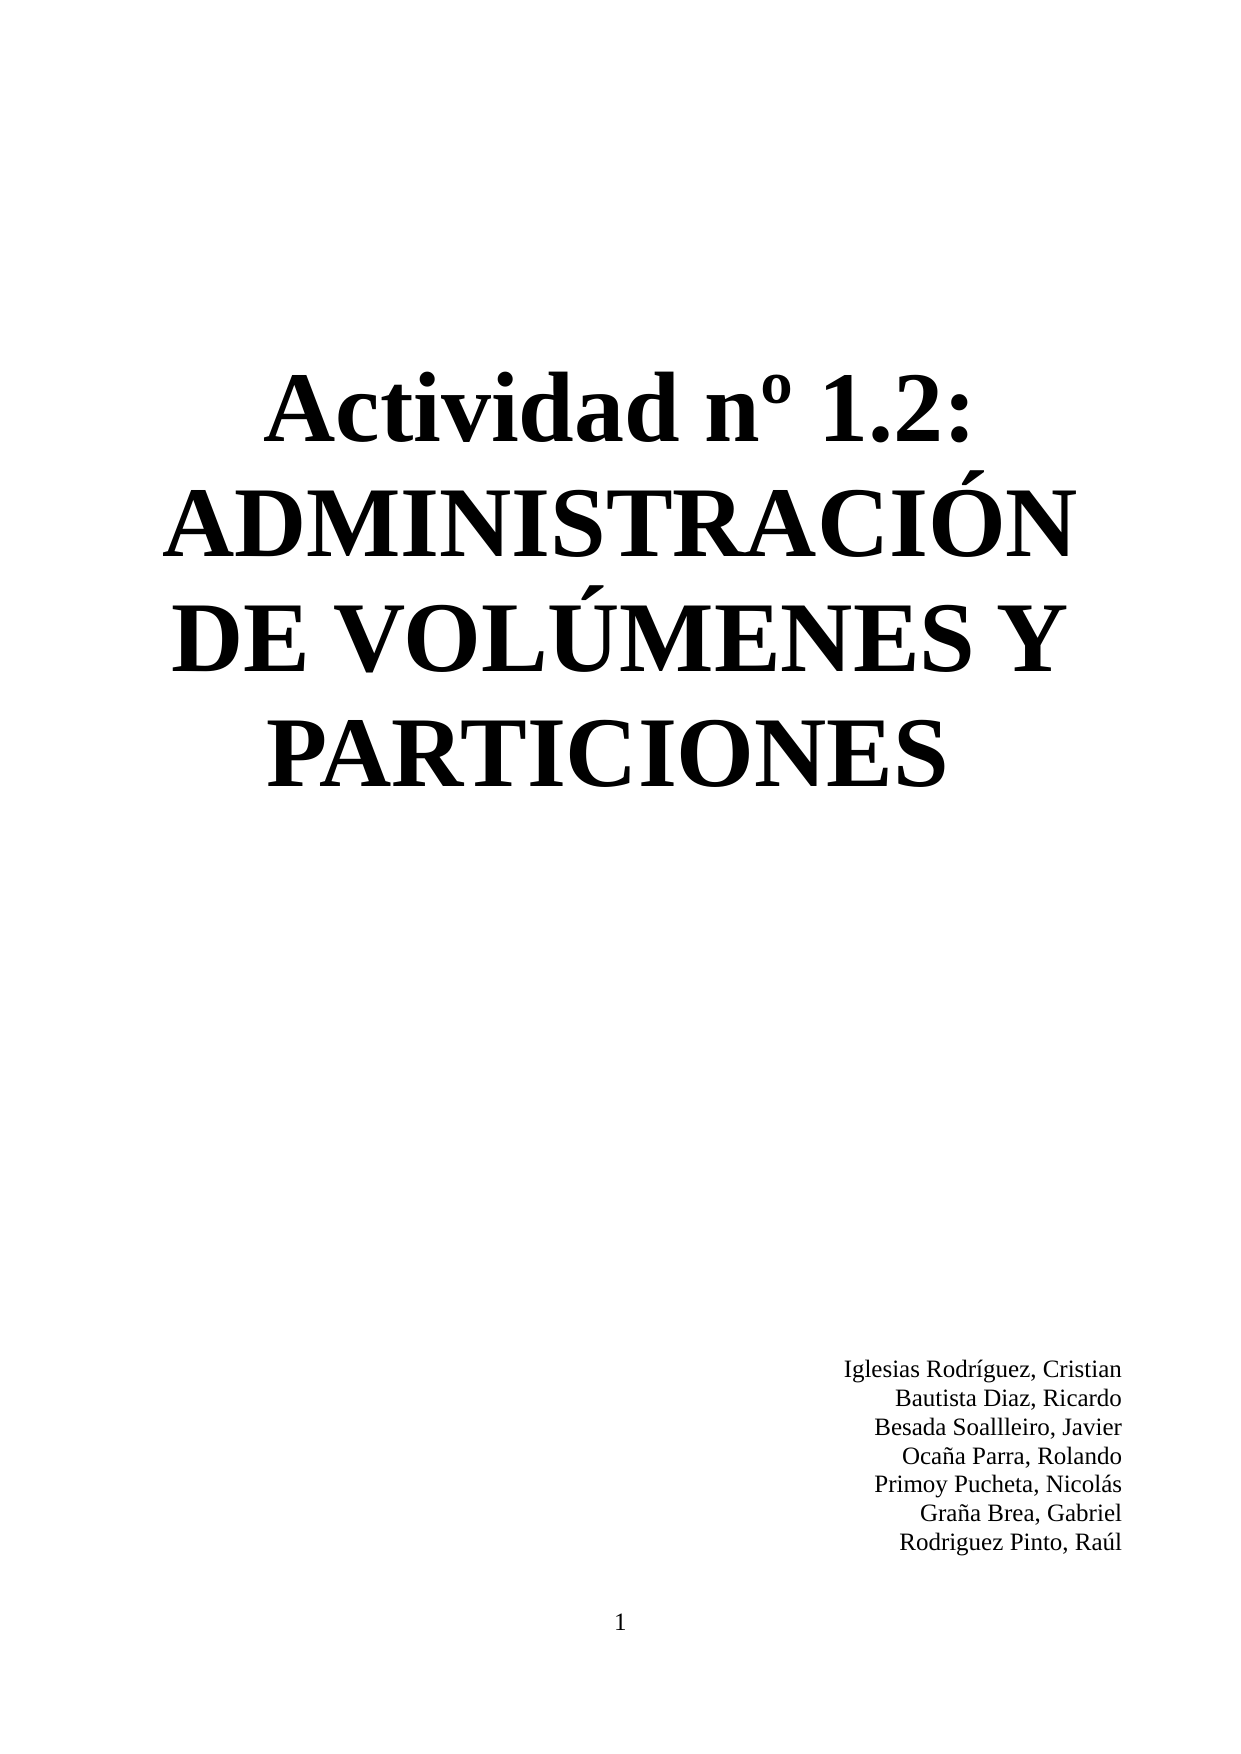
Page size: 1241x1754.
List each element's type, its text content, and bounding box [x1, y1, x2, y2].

text Besada Soallleiro, Javier [118, 1412, 1122, 1441]
text Rodriguez Pinto, Raúl [118, 1527, 1122, 1556]
text Graña Brea, Gabriel [118, 1498, 1122, 1527]
text Ocaña Parra, Rolando [118, 1441, 1122, 1469]
text Bautista Diaz, Ricardo [118, 1383, 1122, 1412]
text Iglesias Rodríguez, Cristian [118, 1354, 1122, 1383]
text Actividad nº 1.2: ADMINISTRACIÓN DE VOLÚMENES Y PARTICIONES [118, 348, 1122, 808]
text Primoy Pucheta, Nicolás [118, 1469, 1122, 1498]
